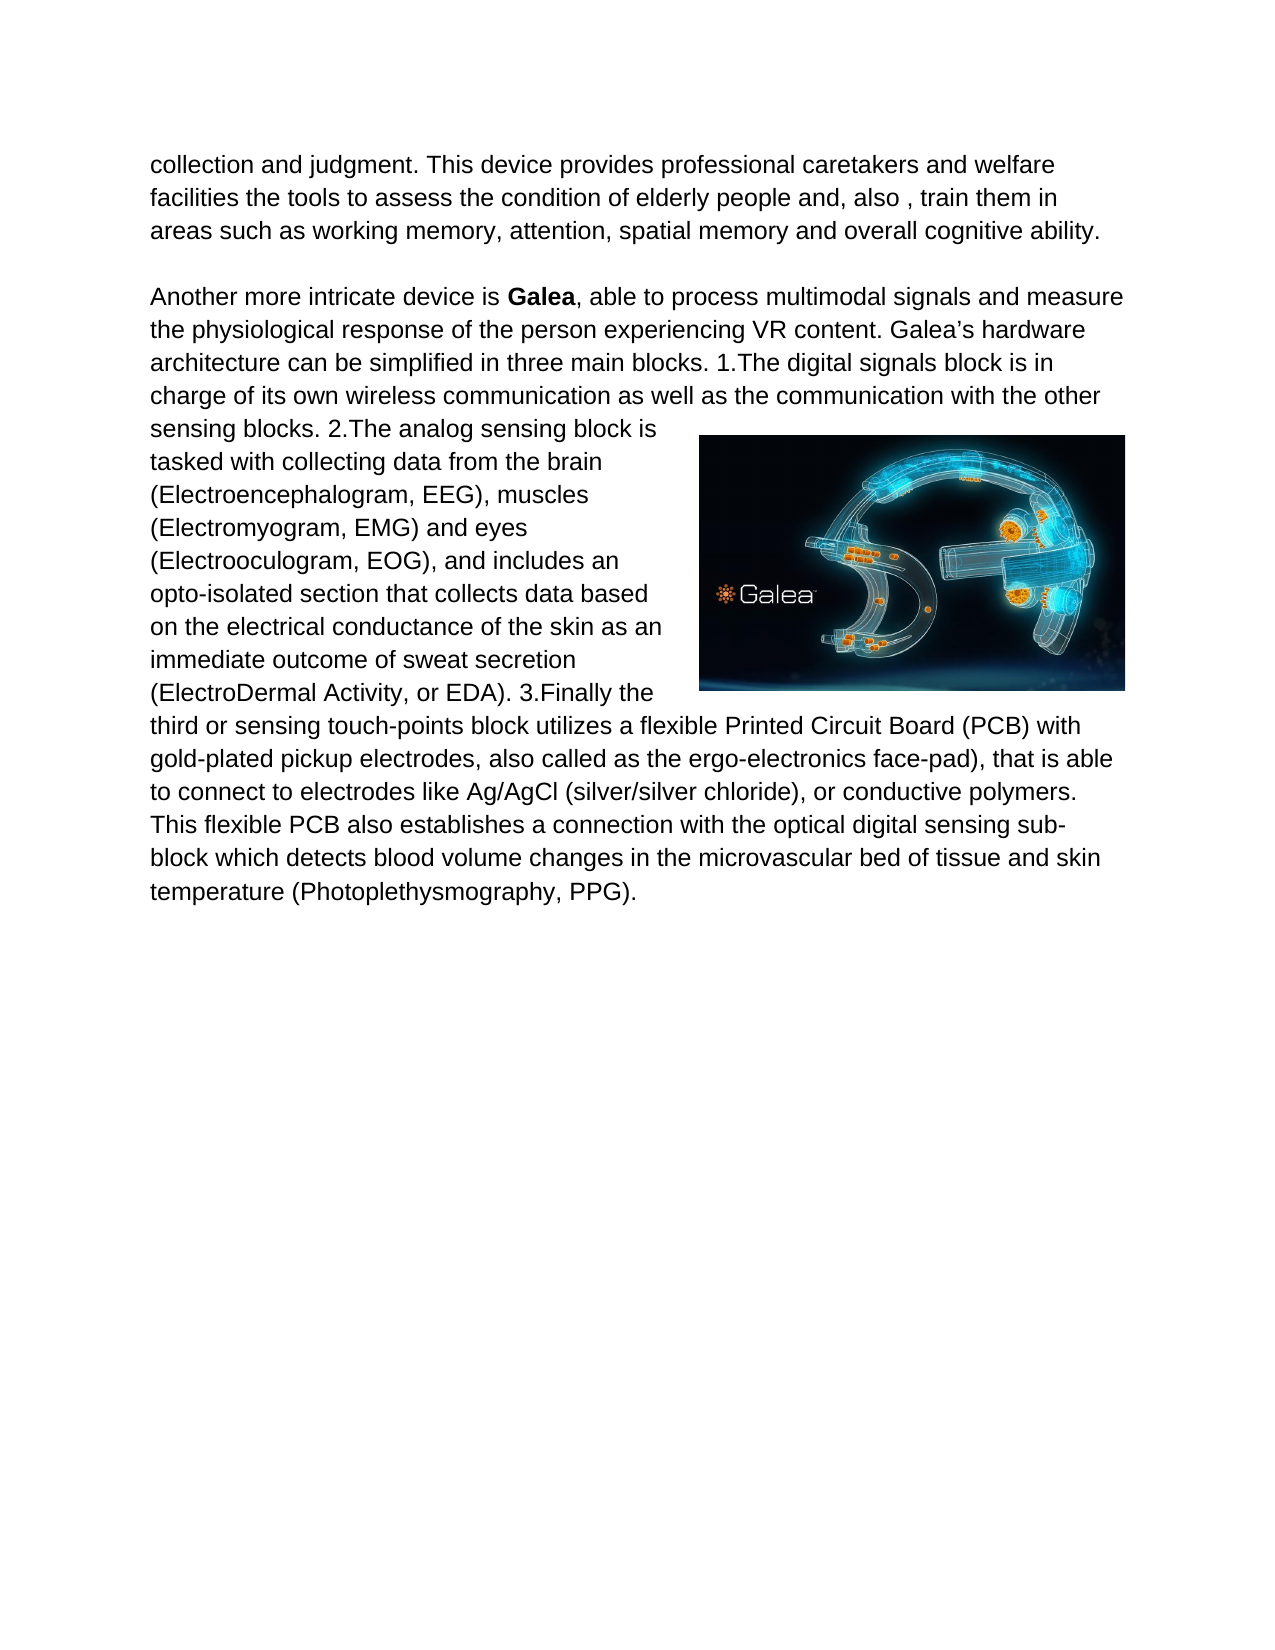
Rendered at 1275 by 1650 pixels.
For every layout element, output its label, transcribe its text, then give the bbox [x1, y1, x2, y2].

picture [699, 435, 1125, 691]
text Another more intricate device is Galea, able to process multimodal signals and measure the physiological response of the person experiencing VR content. Galea’s hardware architecture can be simplified in three main blocks. 1.The digital signals block is in charge of its own wireless communication as well as the communication with the other sensing blocks. 2.The analog sensing block is tasked with collecting data from the brain (Electroencephalogram, EEG), muscles (Electromyogram, EMG) and eyes (Electrooculogram, EOG), and includes an opto-isolated section that collects data based on the electrical conductance of the skin as an immediate outcome of sweat secretion (ElectroDermal Activity, or EDA). 3.Finally the third or sensing touch-points block utilizes a flexible Printed Circuit Board (PCB) with gold-plated pickup electrodes, also called as the ergo-electronics face-pad), that is able to connect to electrodes like Ag/AgCl (silver/silver chloride), or conductive polymers. This flexible PCB also establishes a connection with the optical digital sensing sub-block which detects blood volume changes in the microvascular bed of tissue and skin temperature (Photoplethysmography, PPG). [150, 282, 1125, 905]
text collection and judgment. This device provides professional caretakers and welfare facilities the tools to assess the condition of elderly people and, also , train them in areas such as working memory, attention, spatial memory and overall cognitive ability. [150, 150, 1125, 245]
